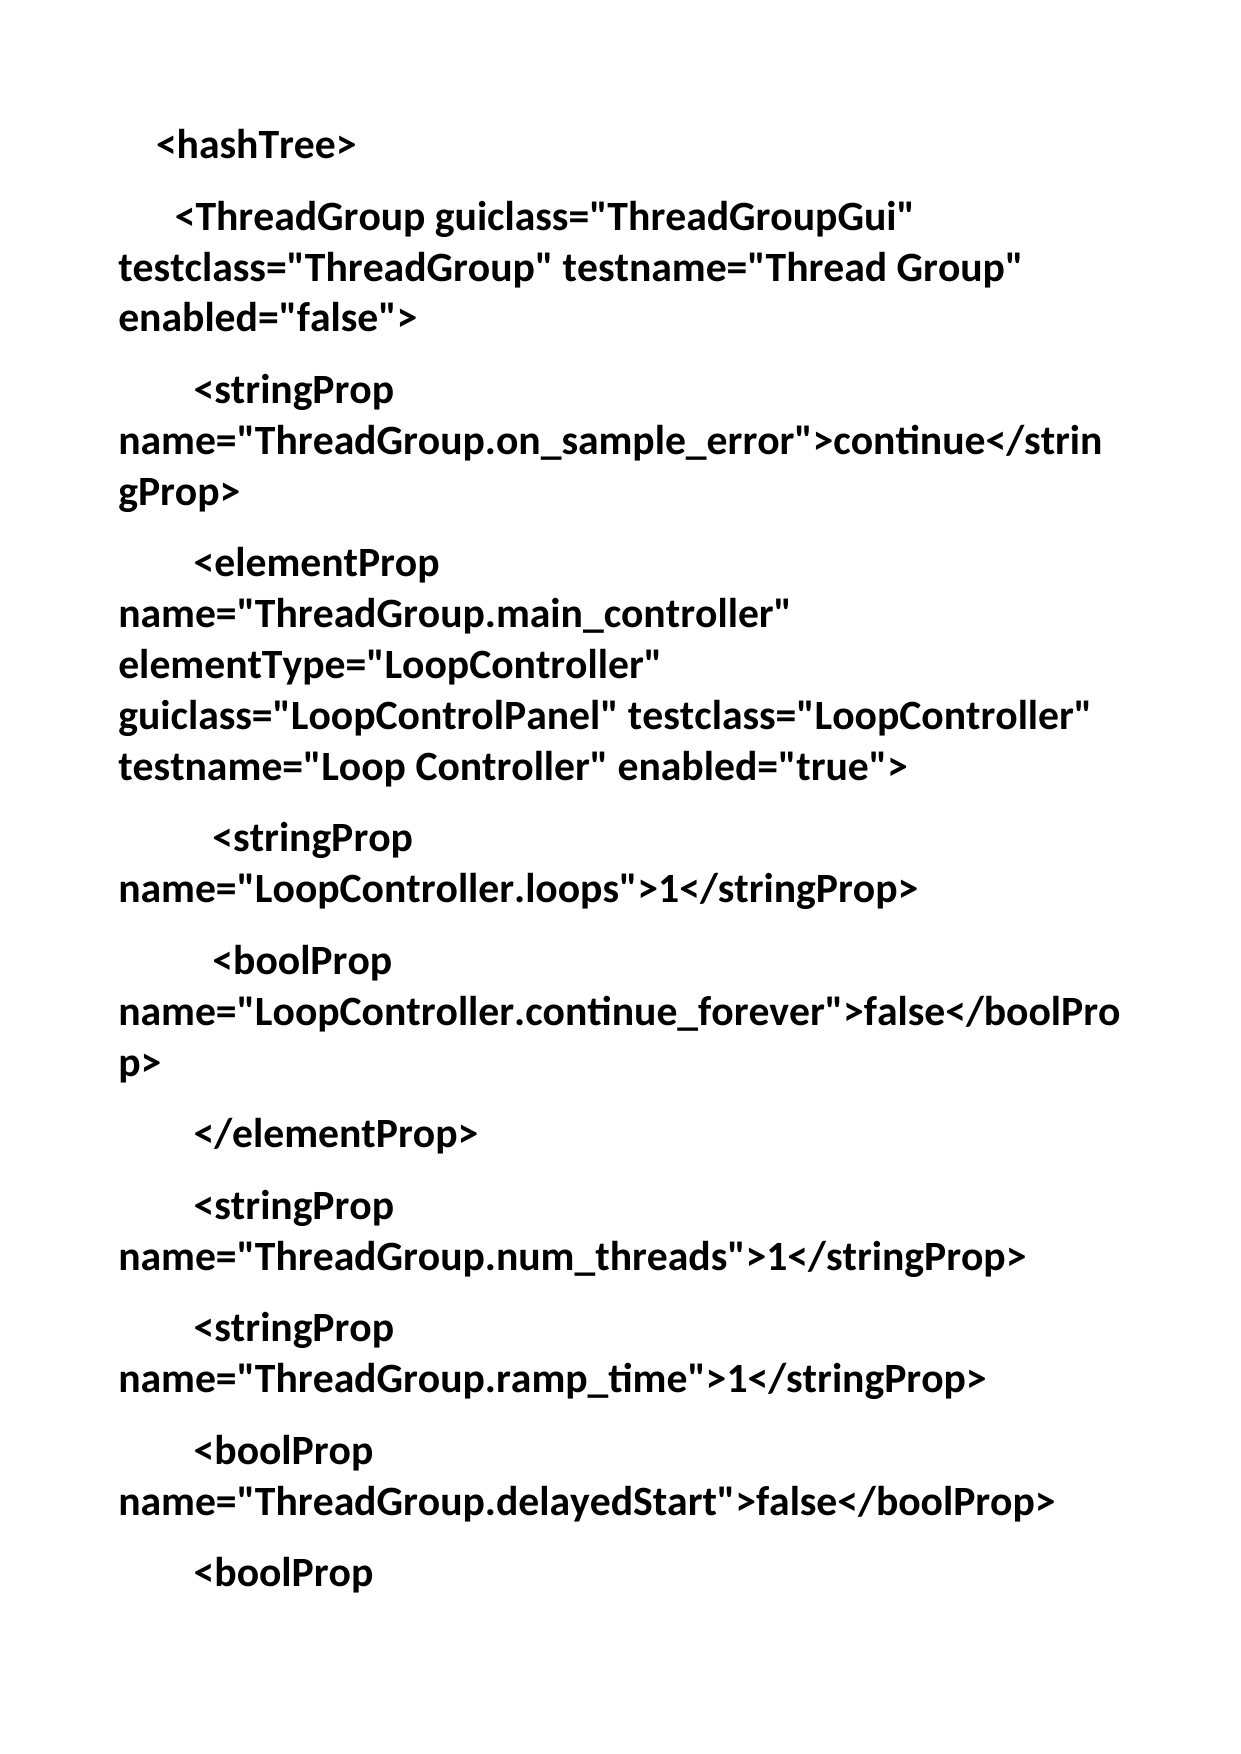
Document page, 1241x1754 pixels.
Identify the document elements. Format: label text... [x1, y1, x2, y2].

text <boolProp name="LoopController.continue_forever">false</boolProp> [118, 934, 1122, 1086]
text <stringProp name="LoopController.loops">1</stringProp> [118, 811, 1122, 913]
text <stringProp name="ThreadGroup.num_threads">1</stringProp> [118, 1179, 1122, 1281]
text <elementProp name="ThreadGroup.main_controller" elementType="LoopController" guiclass="LoopControlPanel" testclass="LoopController" testname="Loop Controller" enabled="true"> [118, 536, 1122, 791]
text <hashTree> [118, 118, 1122, 169]
text <boolProp [118, 1546, 1122, 1597]
text <ThreadGroup guiclass="ThreadGroupGui" testclass="ThreadGroup" testname="Thread Group" enabled="false"> [118, 190, 1122, 342]
text </elementProp> [118, 1107, 1122, 1158]
text <stringProp name="ThreadGroup.ramp_time">1</stringProp> [118, 1301, 1122, 1403]
text <boolProp name="ThreadGroup.delayedStart">false</boolProp> [118, 1424, 1122, 1526]
text <stringProp name="ThreadGroup.on_sample_error">continue</stringProp> [118, 363, 1122, 516]
